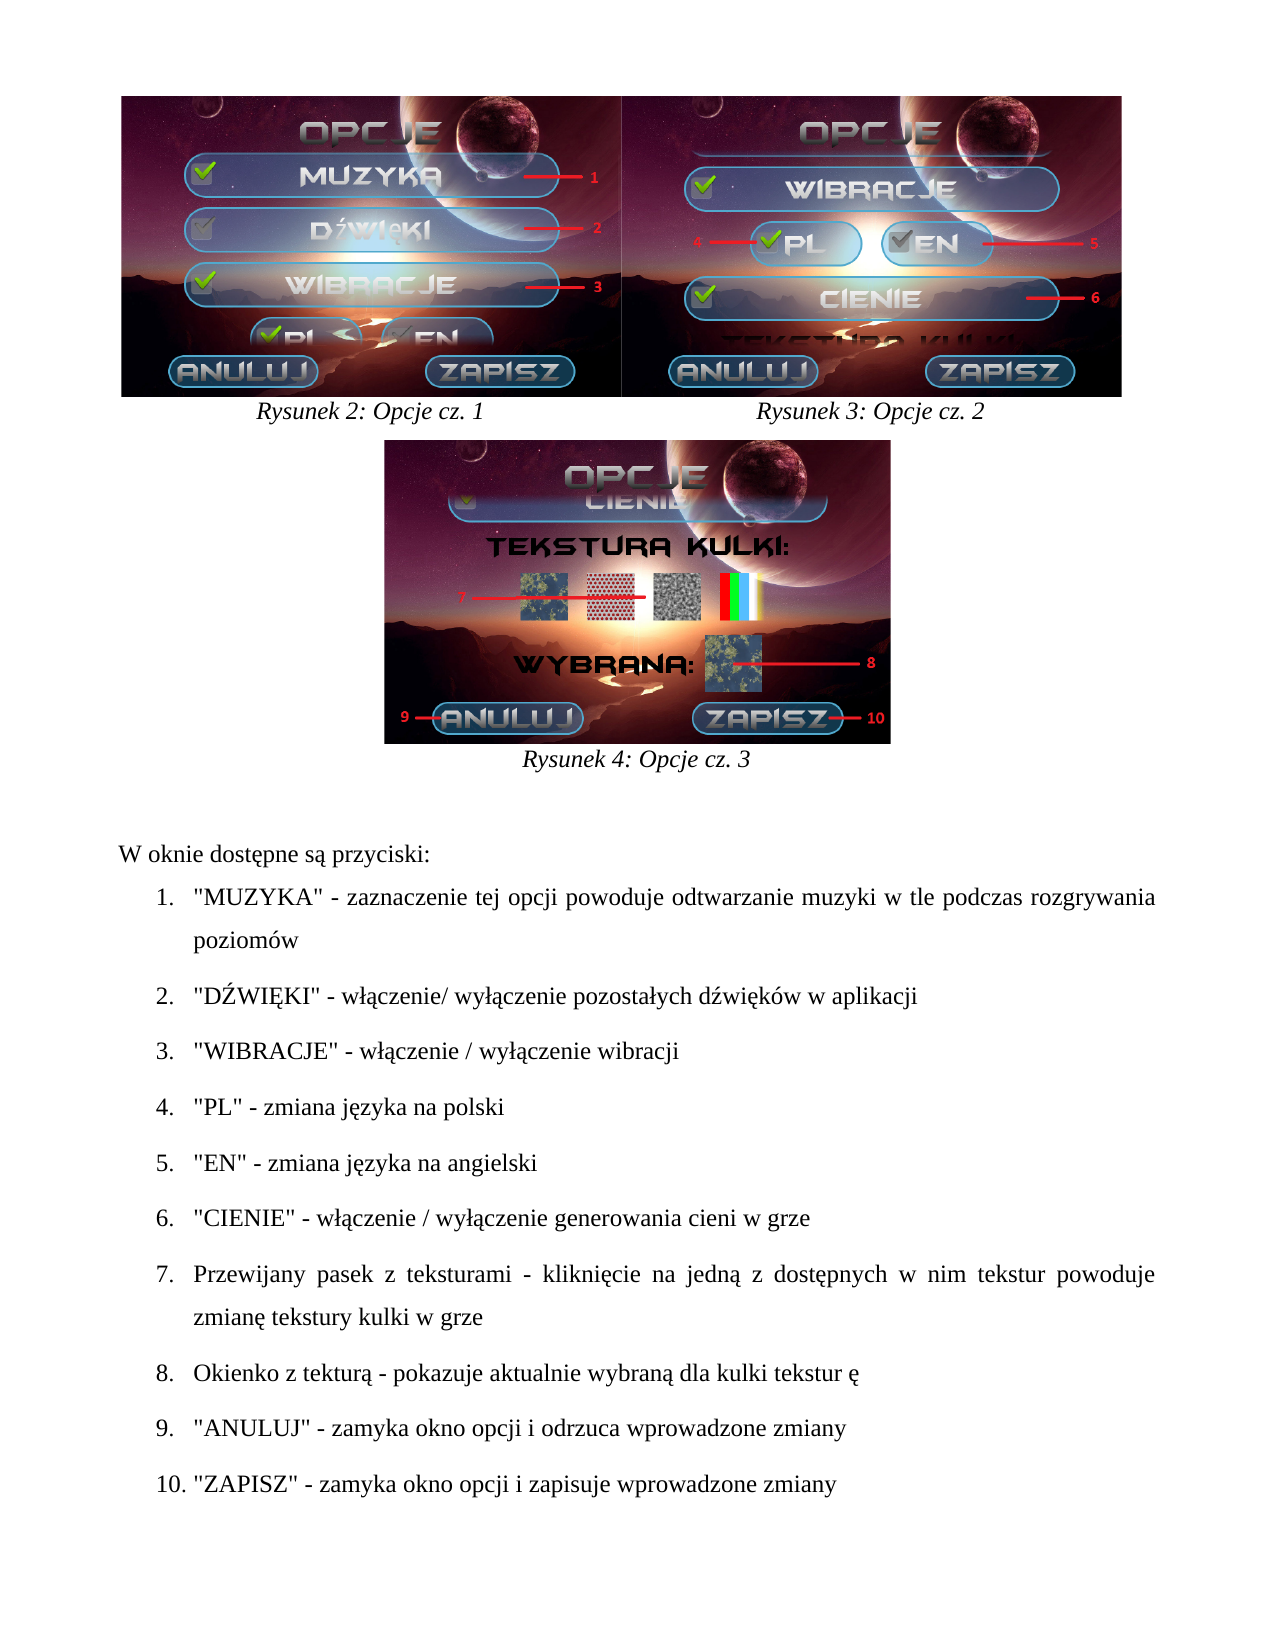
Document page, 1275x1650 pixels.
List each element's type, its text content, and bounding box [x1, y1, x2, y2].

list "PL" - zmiana języka na polski [156, 1092, 1157, 1121]
list "CIENIE" - włączenie / wyłączenie generowania cieni w grze [156, 1203, 1157, 1232]
text W oknie dostępne są przyciski: [118, 839, 1157, 868]
list "MUZYKA" - zaznaczenie tej opcji powoduje odtwarzanie muzyki w tle podczas rozgrywania poziomów [156, 882, 1157, 954]
text Rysunek 2: Opcje cz. 1 [123, 397, 620, 425]
list Okienko z tekturą - pokazuje aktualnie wybraną dla kulki tekstur ę [156, 1358, 1157, 1386]
list "EN" - zmiana języka na angielski [156, 1148, 1157, 1176]
list "ANULUJ" - zamyka okno opcji i odrzuca wprowadzone zmiany [156, 1413, 1157, 1442]
list "ZAPISZ" - zamyka okno opcji i zapisuje wprowadzone zmiany [156, 1469, 1157, 1498]
picture [384, 440, 891, 744]
list "DŹWIĘKI" - włączenie/ wyłączenie pozostałych dźwięków w aplikacji [156, 981, 1157, 1009]
text Rysunek 4: Opcje cz. 3 [386, 744, 889, 773]
list Przewijany pasek z teksturami - kliknięcie na jedną z dostępnych w nim tekstur powoduje zmianę tekstury kulki w grze [156, 1259, 1157, 1331]
text Rysunek 3: Opcje cz. 2 [623, 397, 1120, 425]
list "WIBRACJE" - włączenie / wyłączenie wibracji [156, 1036, 1157, 1065]
picture [121, 96, 1122, 397]
